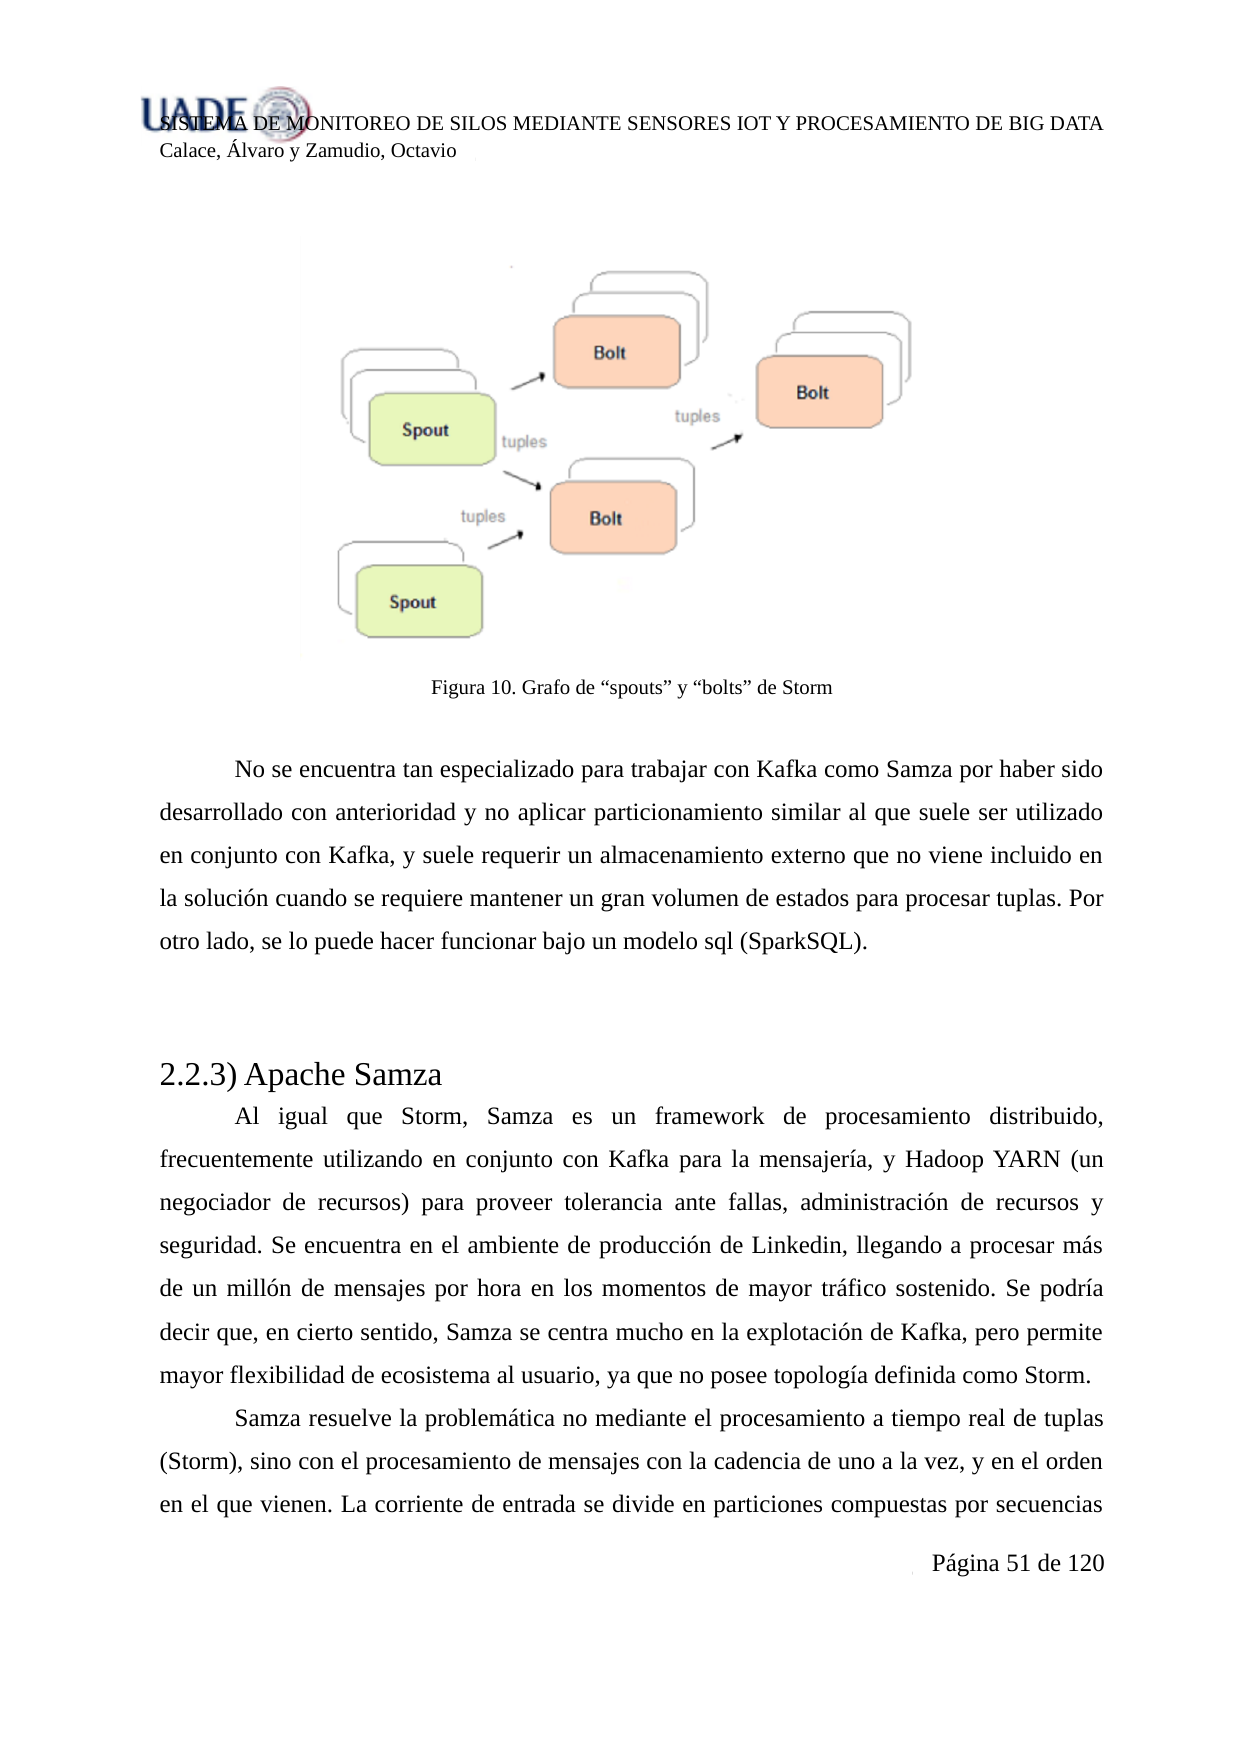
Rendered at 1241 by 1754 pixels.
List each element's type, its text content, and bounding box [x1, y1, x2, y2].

text Al igual que Storm, Samza es un framework de procesamiento distribuido, frecuentemente utilizando en conjunto con Kafka para la mensajería, y Hadoop YARN (un negociador de recursos) para proveer tolerancia ante fallas, administración de recursos y seguridad. Se encuentra en el ambiente de producción de Linkedin, llegando a procesar más de un millón de mensajes por hora en los momentos de mayor tráfico sostenido. Se podría decir que, en cierto sentido, Samza se centra mucho en la explotación de Kafka, pero permite mayor flexibilidad de ecosistema al usuario, ya que no posee topología definida como Storm. [159, 1101, 1104, 1388]
picture [140, 86, 314, 146]
subtitle Figura 10. Grafo de “spouts” y “bolts” de Storm [159, 675, 1104, 699]
text Samza resuelve la problemática no mediante el procesamiento a tiempo real de tuplas (Storm), sino con el procesamiento de mensajes con la cadencia de uno a la vez, y en el orden en el que vienen. La corriente de entrada se divide en particiones compuestas por secuencias [159, 1403, 1104, 1518]
subtitle 2.2.3) Apache Samza [159, 1054, 1104, 1093]
picture [300, 236, 964, 661]
text No se encuentra tan especializado para trabajar con Kafka como Samza por haber sido desarrollado con anterioridad y no aplicar particionamiento similar al que suele ser utilizado en conjunto con Kafka, y suele requerir un almacenamiento externo que no viene incluido en la solución cuando se requiere mantener un gran volumen de estados para procesar tuplas. Por otro lado, se lo puede hacer funcionar bajo un modelo sql (SparkSQL). [159, 754, 1104, 955]
